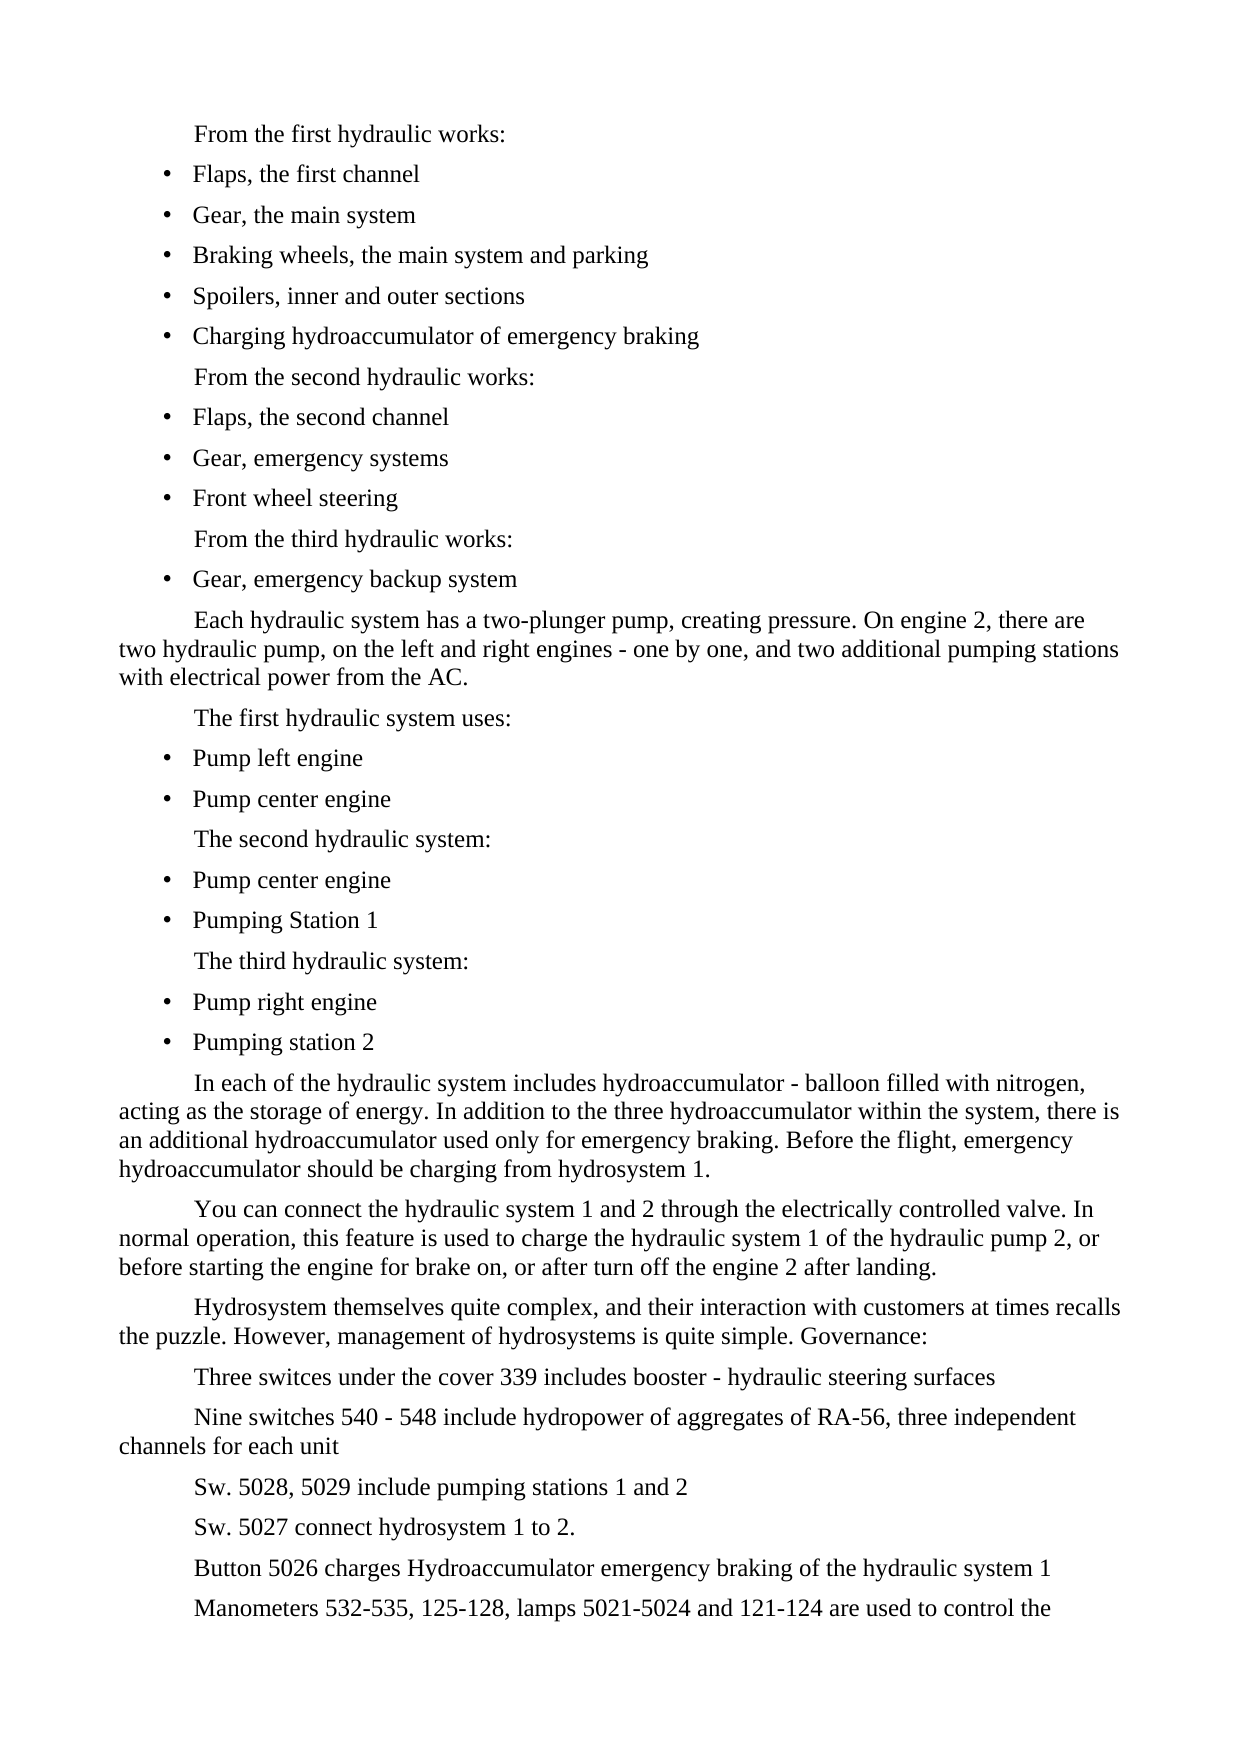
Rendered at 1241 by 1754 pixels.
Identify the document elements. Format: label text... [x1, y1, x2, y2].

text From the third hydraulic works: [119, 524, 1122, 553]
list Pump right engine [163, 987, 1122, 1015]
list Flaps, the second channel [163, 402, 1122, 431]
list Pump center engine [163, 865, 1122, 894]
text Manometers 532-535, 125-128, lamps 5021-5024 and 121-124 are used to control the [119, 1593, 1122, 1622]
text The second hydraulic system: [119, 824, 1122, 853]
text Three switces under the cover 339 includes booster - hydraulic steering surfaces [119, 1362, 1122, 1391]
list Gear, emergency backup system [163, 564, 1122, 593]
text Button 5026 charges Hydroaccumulator emergency braking of the hydraulic system 1 [119, 1553, 1122, 1581]
list Gear, emergency systems [163, 443, 1122, 472]
text Sw. 5028, 5029 include pumping stations 1 and 2 [119, 1472, 1122, 1500]
list Charging hydroaccumulator of emergency braking [163, 321, 1122, 350]
text From the second hydraulic works: [119, 362, 1122, 391]
text The third hydraulic system: [119, 946, 1122, 975]
text From the first hydraulic works: [119, 119, 1122, 147]
list Front wheel steering [163, 483, 1122, 512]
list Spoilers, inner and outer sections [163, 281, 1122, 309]
list Gear, the main system [163, 200, 1122, 228]
list Braking wheels, the main system and parking [163, 240, 1122, 269]
text In each of the hydraulic system includes hydroaccumulator - balloon filled with nitrogen, acting as the storage of energy. In addition to the three hydroaccumulator within the system, there is an additional hydroaccumulator used only for emergency braking. Before the flight, emergency hydroaccumulator should be charging from hydrosystem 1. [119, 1068, 1122, 1183]
text Nine switches 540 - 548 include hydropower of aggregates of RA-56, three independent channels for each unit [119, 1402, 1122, 1460]
list Pump left engine [163, 743, 1122, 772]
text You can connect the hydraulic system 1 and 2 through the electrically controlled valve. In normal operation, this feature is used to charge the hydraulic system 1 of the hydraulic pump 2, or before starting the engine for brake on, or after turn off the engine 2 after landing. [119, 1194, 1122, 1281]
list Pump center engine [163, 784, 1122, 813]
list Pumping Station 1 [163, 906, 1122, 934]
text Each hydraulic system has a two-plunger pump, creating pressure. On engine 2, there are two hydraulic pump, on the left and right engines - one by one, and two additional pumping stations with electrical power from the AC. [119, 605, 1122, 691]
list Flaps, the first channel [163, 159, 1122, 188]
text Sw. 5027 connect hydrosystem 1 to 2. [119, 1512, 1122, 1541]
text The first hydraulic system uses: [119, 703, 1122, 732]
list Pumping station 2 [163, 1027, 1122, 1056]
text Hydrosystem themselves quite complex, and their interaction with customers at times recalls the puzzle. However, management of hydrosystems is quite simple. Governance: [119, 1292, 1122, 1350]
